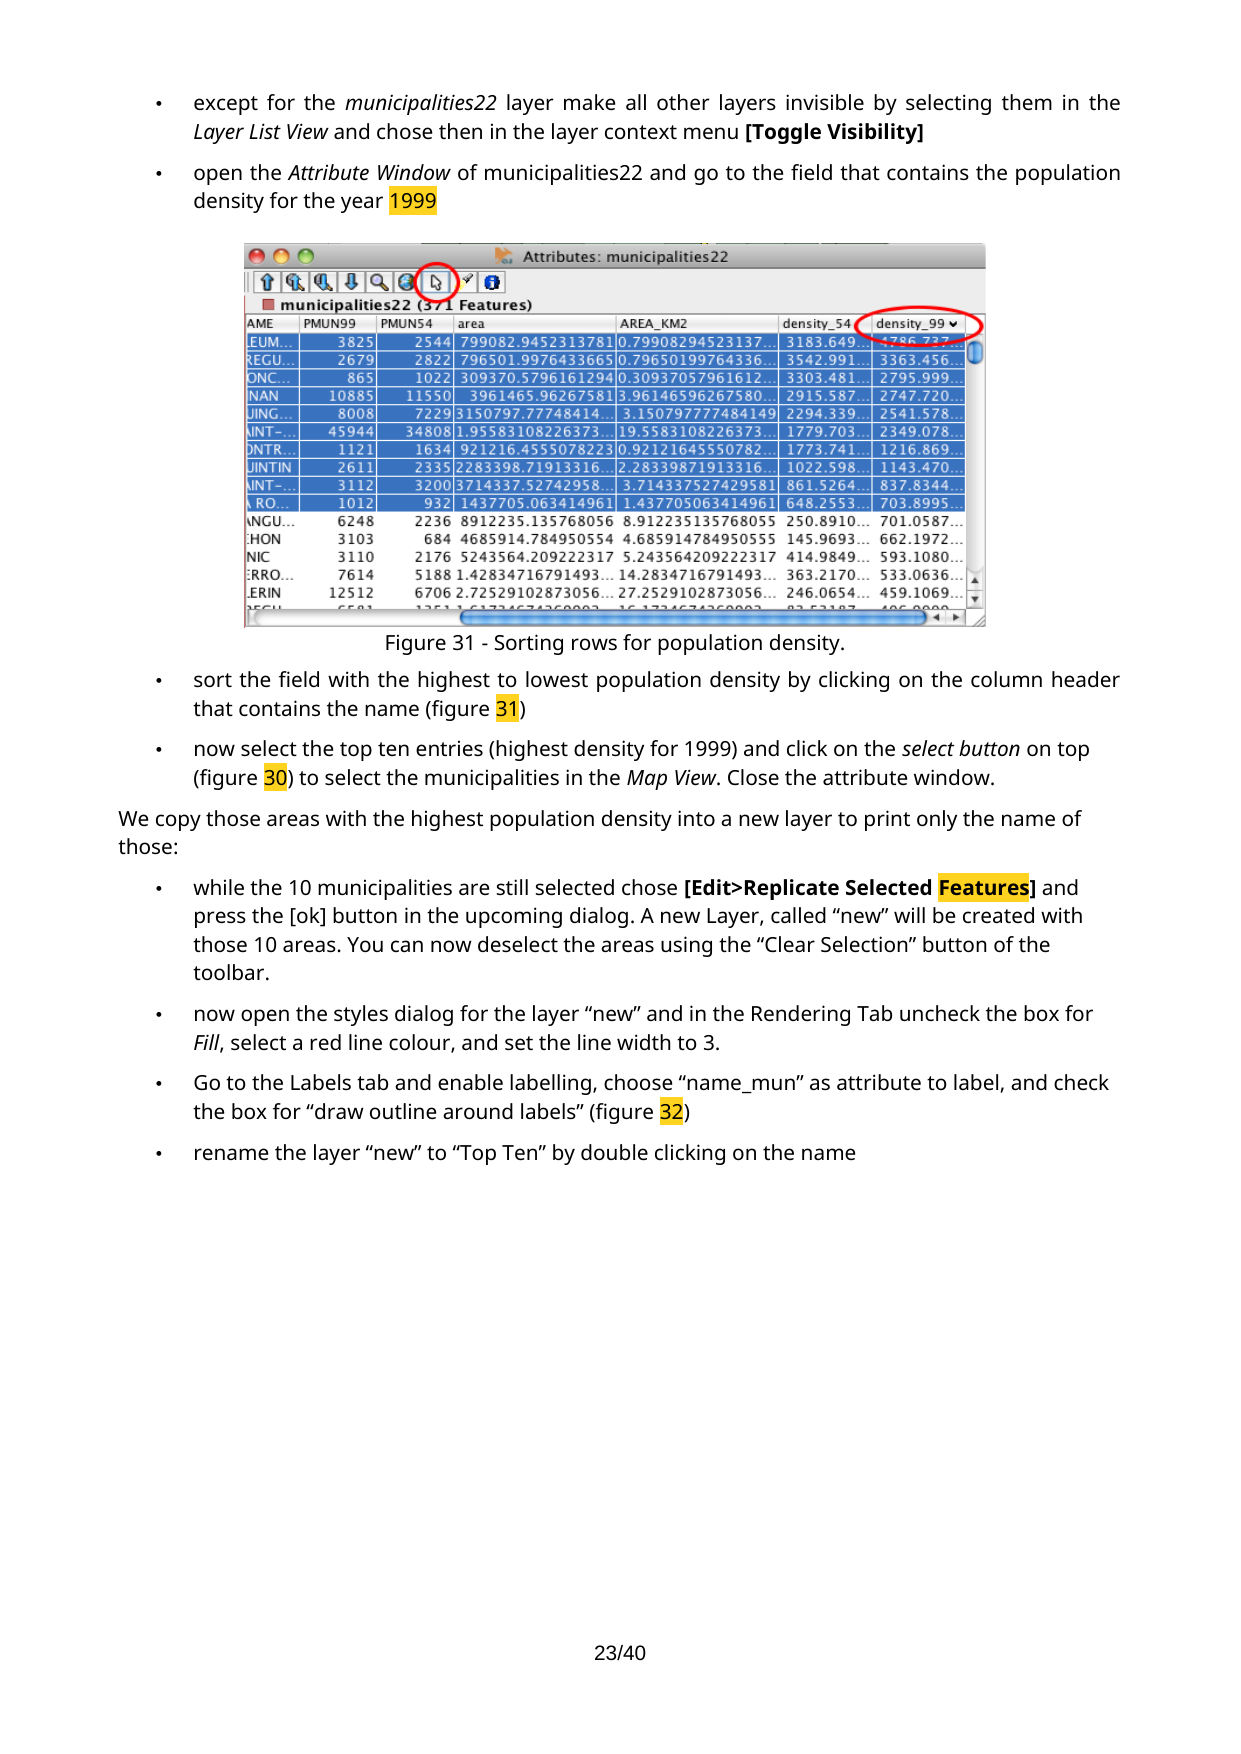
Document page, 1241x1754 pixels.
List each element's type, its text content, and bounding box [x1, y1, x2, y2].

list Figure 31 - Sorting rows for population density. [176, 256, 1053, 656]
list except for the municipalities22 layer make all other layers invisible by selecting them in the Layer List View and chose then in the layer context menu [Toggle Visibility] [156, 88, 1122, 145]
list while the 10 municipalities are still selected chose [Edit>Replicate Selected Features] and press the [ok] button in the upcoming dialog. A new Layer, called “new” will be created with those 10 areas. You can now deselect the areas using the “Clear Selection” button of the toolbar. [156, 873, 1122, 987]
list now select the top ten entries (highest density for 1999) and click on the select button on top (figure 30) to select the municipalities in the Map View. Close the attribute window. [156, 734, 1122, 791]
list Go to the Labels tab and enable labelling, choose “name_mun” as attribute to label, and check the box for “draw outline around labels” (figure 32) [156, 1068, 1122, 1125]
list now open the styles dialog for the layer “new” and in the Rendering Tab uncheck the box for Fill, select a red line colour, and set the line width to 3. [156, 999, 1122, 1056]
list open the Attribute Window of municipalities22 and go to the field that contains the population density for the year 1999 [156, 158, 1122, 215]
list sort the field with the highest to lowest population density by clicking on the column header that contains the name (figure 31) [156, 227, 1122, 722]
picture [244, 243, 986, 628]
text We copy those areas with the highest population density into a new layer to print only the name of those: [118, 804, 1122, 861]
list rename the layer “new” to “Top Ten” by double clicking on the name [156, 1138, 1122, 1166]
